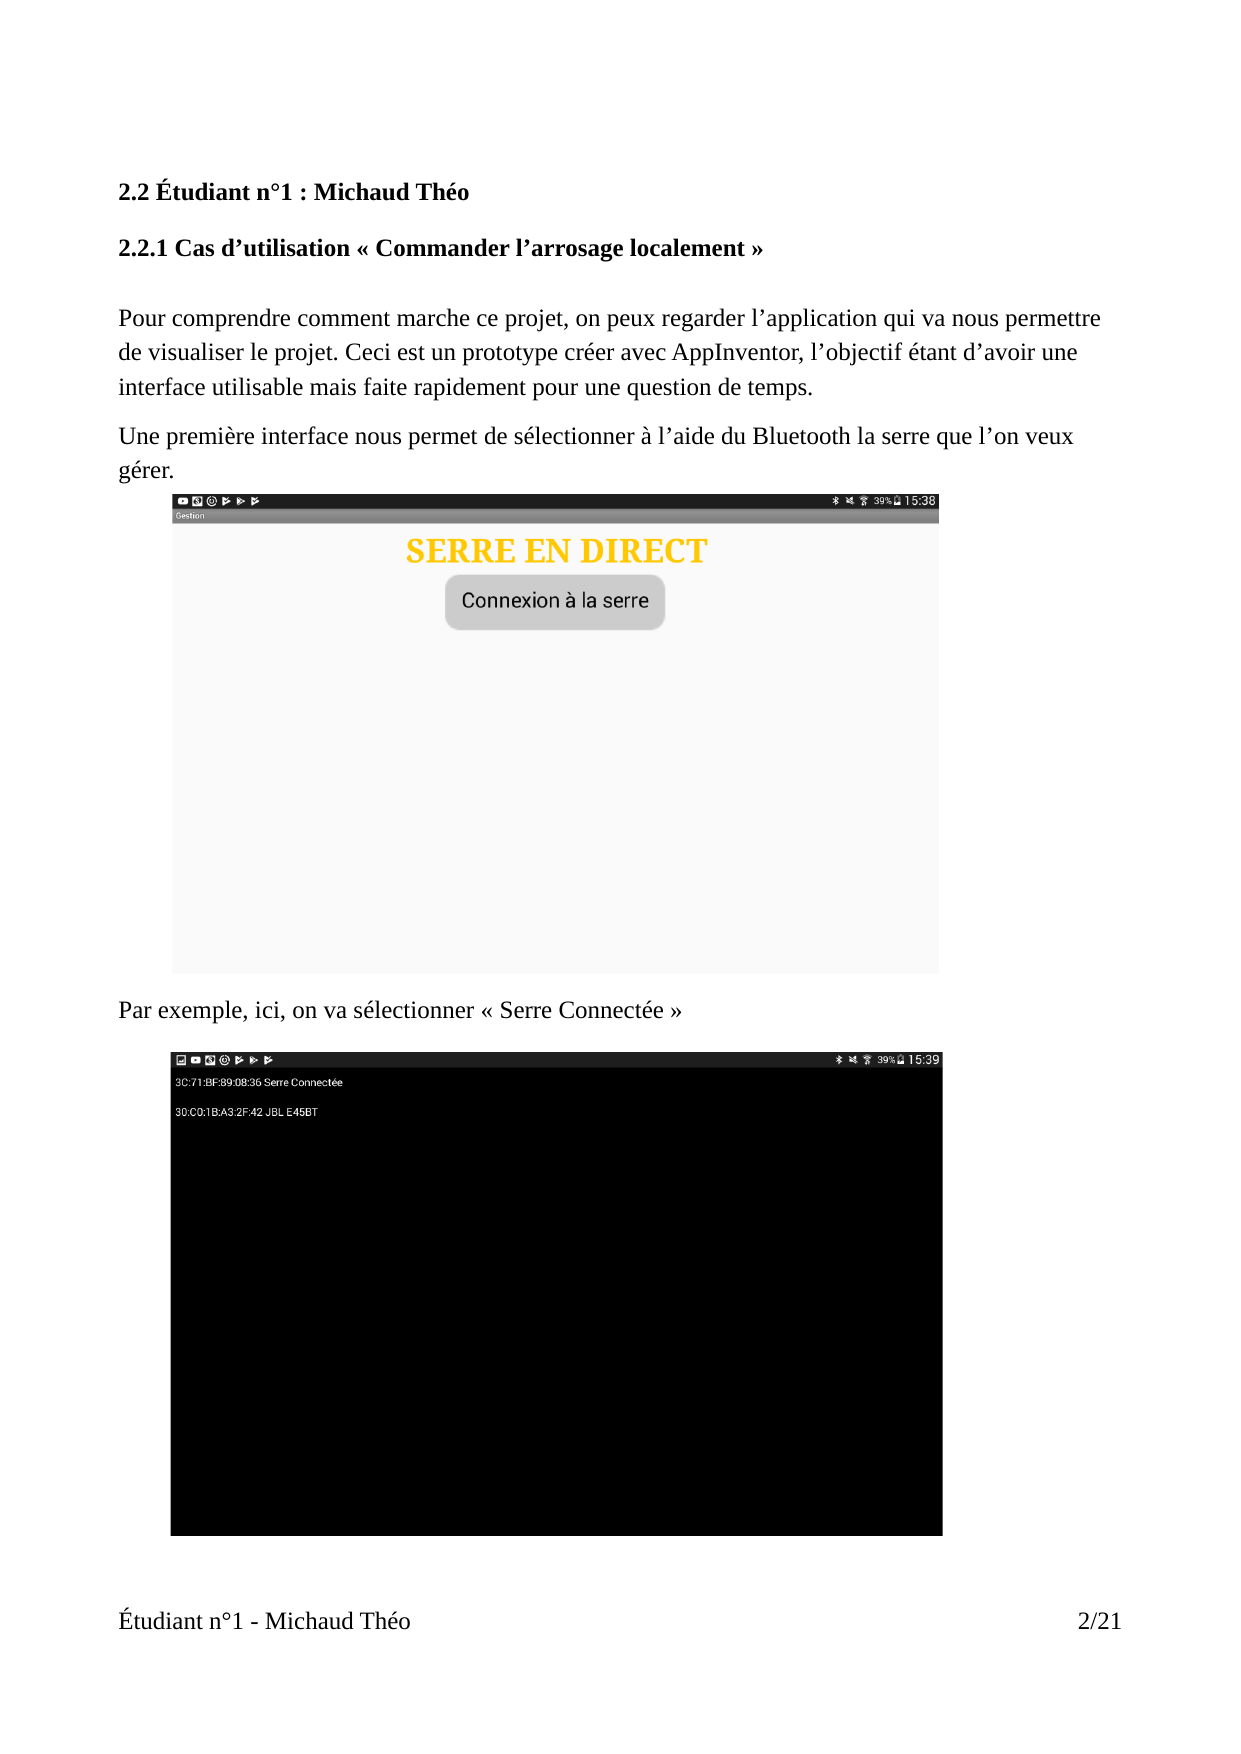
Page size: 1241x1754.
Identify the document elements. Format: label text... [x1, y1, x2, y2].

subtitle 2.2 Étudiant n°1 : Michaud Théo [118, 177, 1122, 206]
text Pour comprendre comment marche ce projet, on peux regarder l’application qui va nous permettre de visualiser le projet. Ceci est un prototype créer avec AppInventor, l’objectif étant d’avoir une interface utilisable mais faite rapidement pour une question de temps. [118, 303, 1122, 401]
picture [170, 1052, 943, 1536]
subtitle 2.2.1 Cas d’utilisation « Commander l’arrosage localement » [118, 233, 1122, 262]
picture [172, 494, 939, 974]
text Par exemple, ici, on va sélectionner « Serre Connectée » [118, 995, 1122, 1024]
text Une première interface nous permet de sélectionner à l’aide du Bluetooth la serre que l’on veux gérer. [118, 421, 1122, 484]
